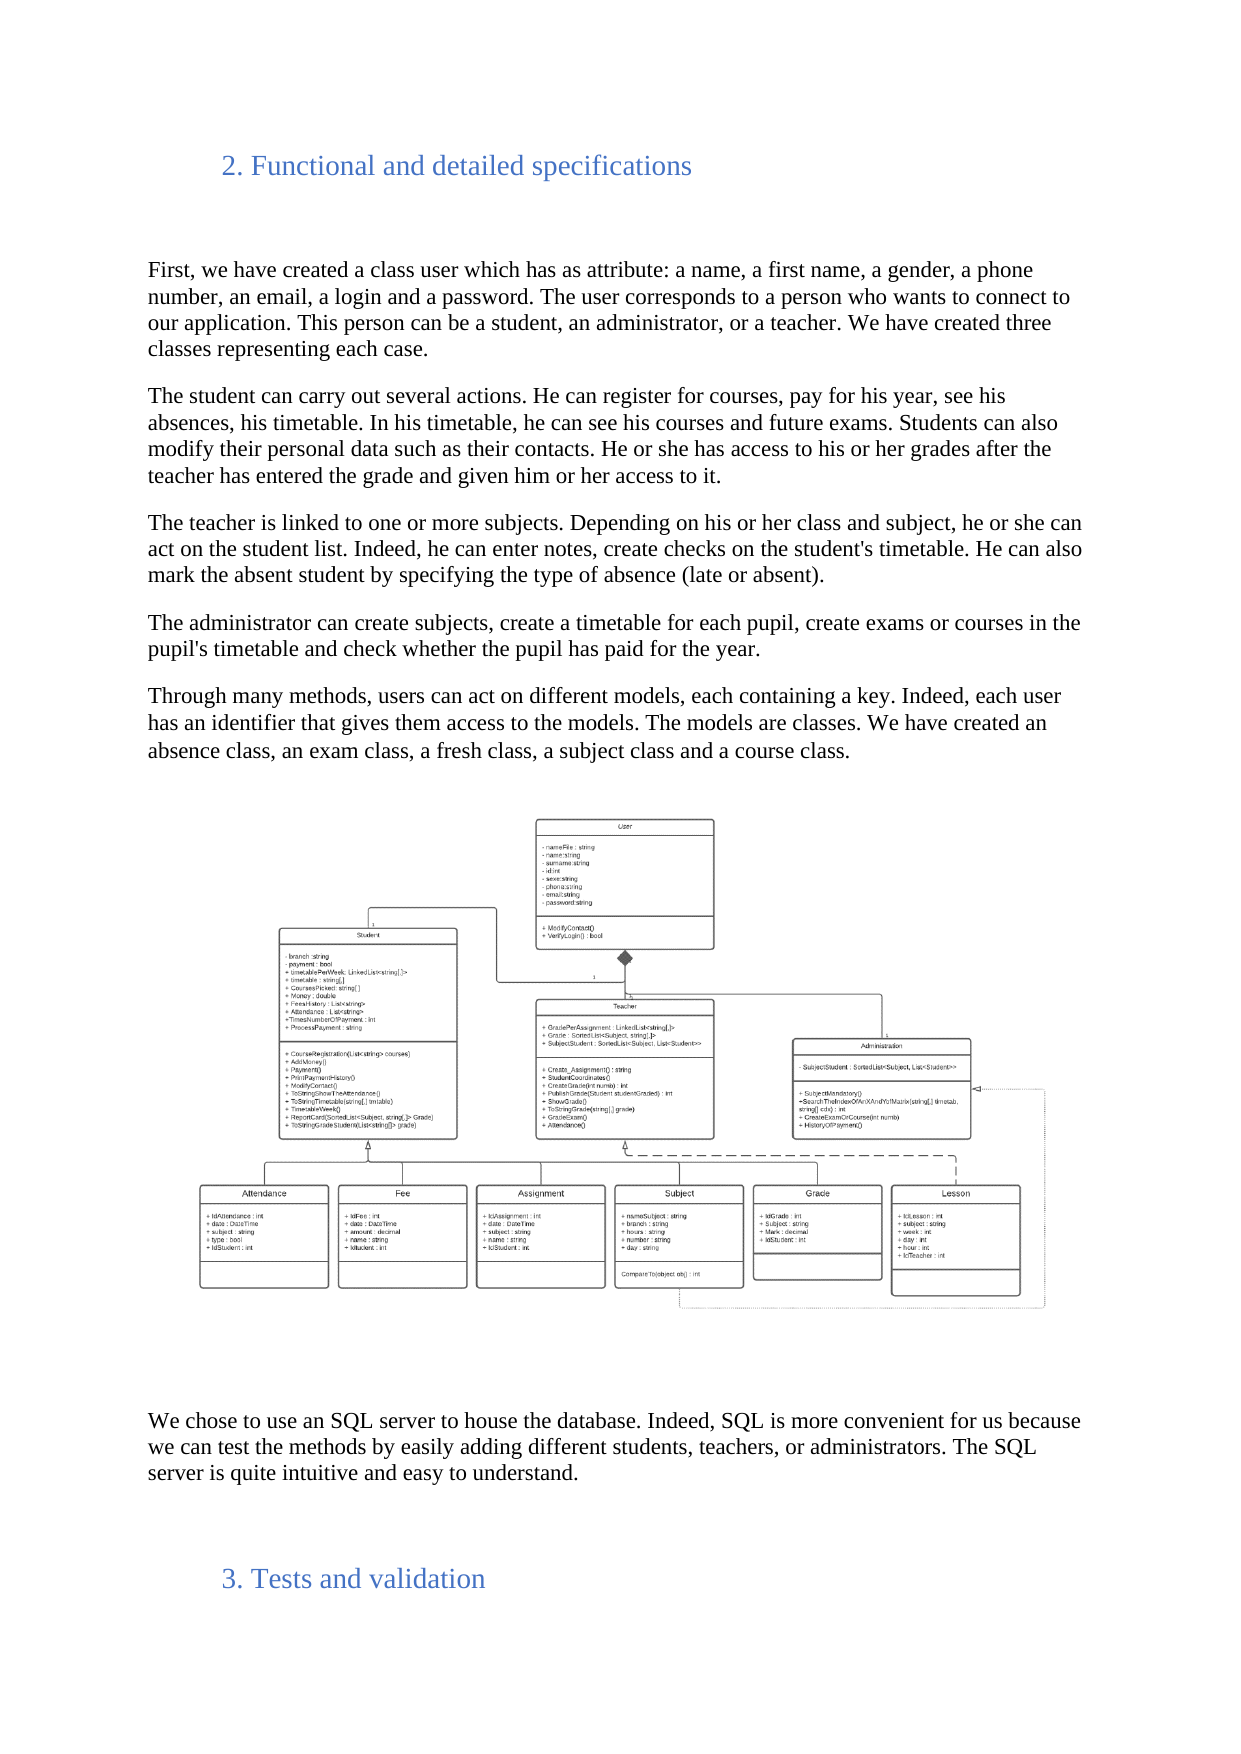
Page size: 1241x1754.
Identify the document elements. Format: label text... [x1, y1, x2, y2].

text The student can carry out several actions. He can register for courses, pay for his year, see his absences, his timetable. In his timetable, he can see his courses and future exams. Students can also modify their personal data such as their contacts. He or she has access to his or her grades after the teacher has entered the grade and given him or her access to it. [148, 383, 1093, 488]
text 3. Tests and validation [148, 1561, 1093, 1594]
text First, we have created a class user which has as attribute: a name, a first name, a gender, a phone number, an email, a login and a password. The user corresponds to a person who wants to connect to our application. This person can be a student, an administrator, or a teacher. We have created three classes representing each case. [148, 256, 1093, 362]
text We chose to use an SQL server to house the database. Indeed, SQL is more convenient for us because we can test the methods by easily adding different students, teachers, or administrators. The SQL server is quite intuitive and easy to understand. [148, 1407, 1093, 1486]
text The administrator can create subjects, create a timetable for each pupil, create exams or courses in the pupil's timetable and check whether the pupil has paid for the year. [148, 609, 1093, 661]
text 2. Functional and detailed specifications [148, 148, 1093, 181]
text Through many methods, users can act on different models, each containing a key. Indeed, each user has an identifier that gives them access to the models. The models are classes. We have created an absence class, an exam class, a fresh class, a subject class and a course class. [148, 682, 1093, 764]
text The teacher is linked to one or more subjects. Depending on his or her class and subject, he or she can act on the student list. Indeed, he can enter notes, create checks on the student's timetable. He can also mark the absent student by specifying the type of absence (late or absent). [148, 509, 1093, 588]
